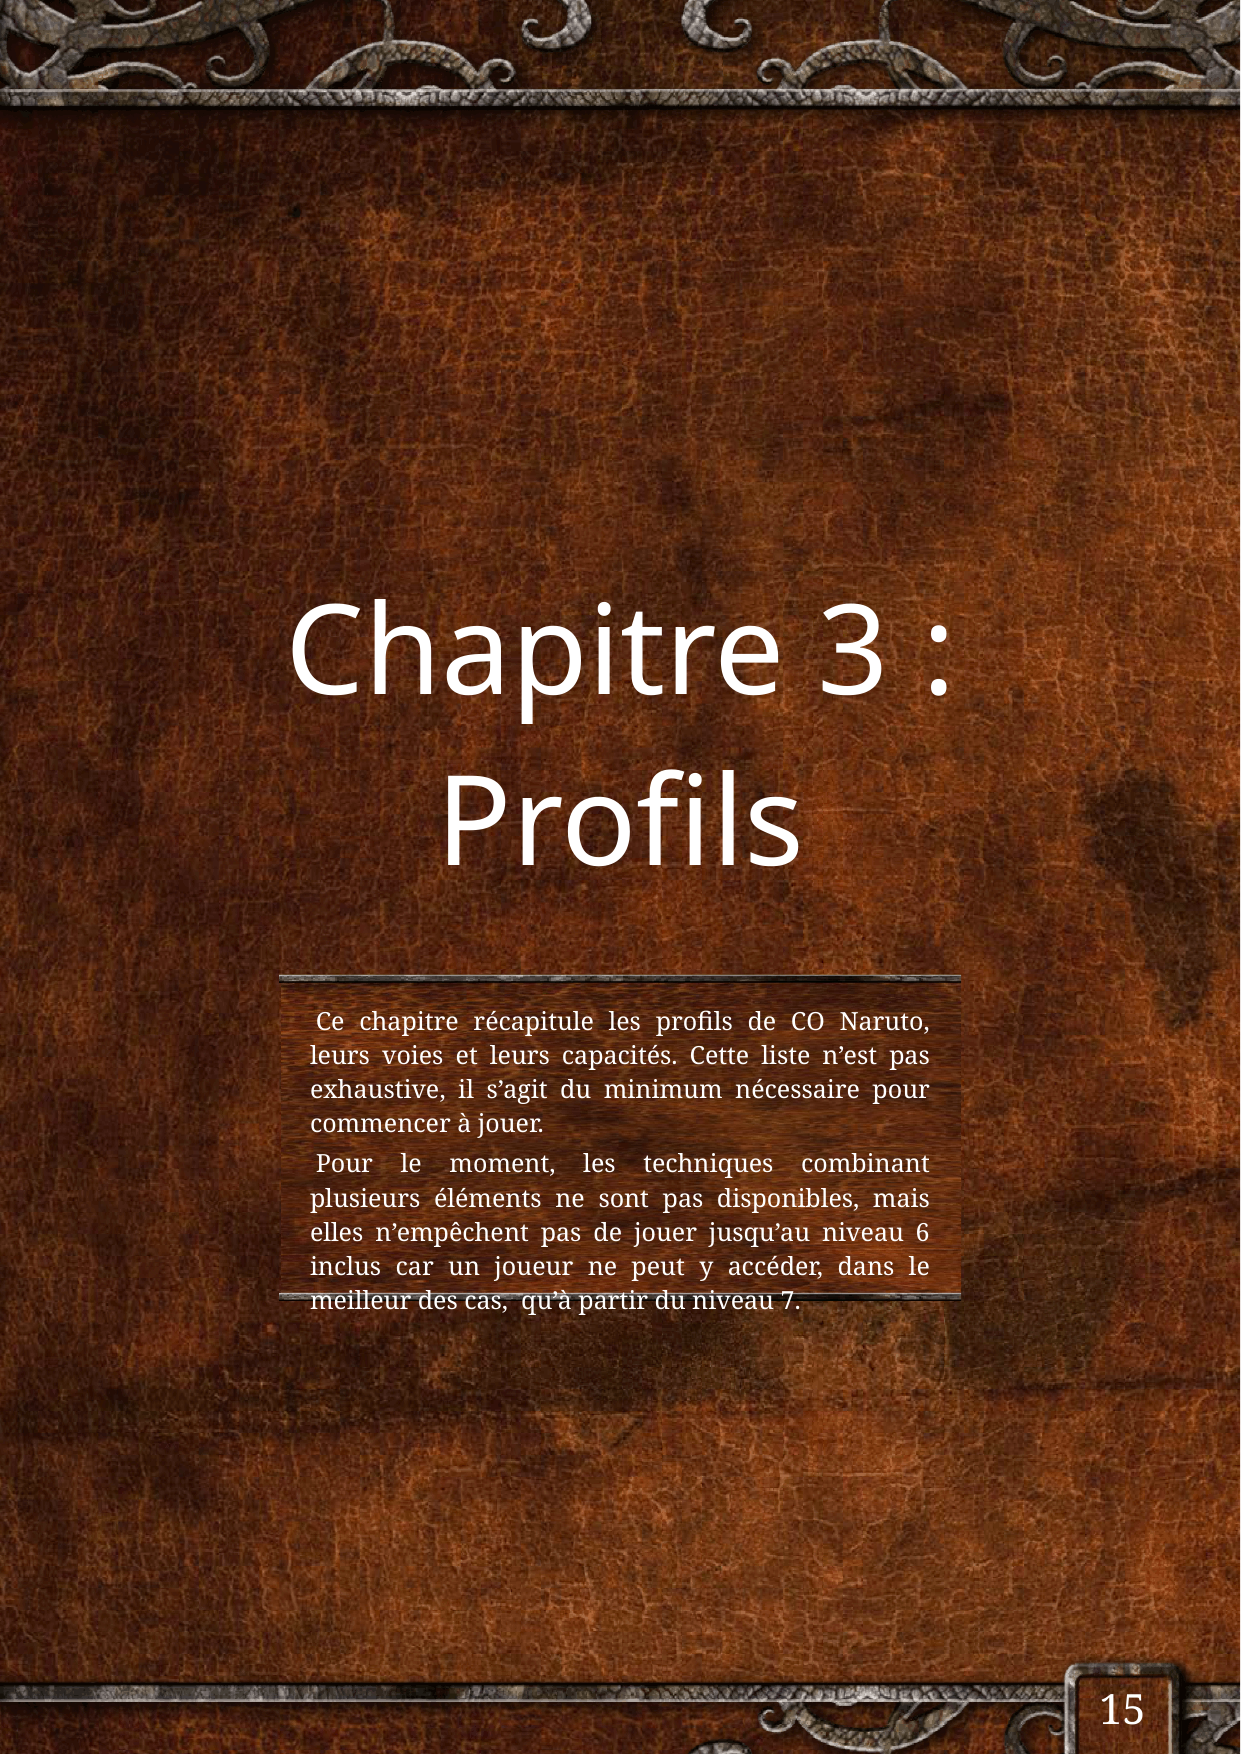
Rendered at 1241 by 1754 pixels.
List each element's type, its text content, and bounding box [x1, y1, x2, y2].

picture [0, 0, 1241, 1754]
subtitle Chapitre 3 : Profils [0, 266, 1240, 902]
